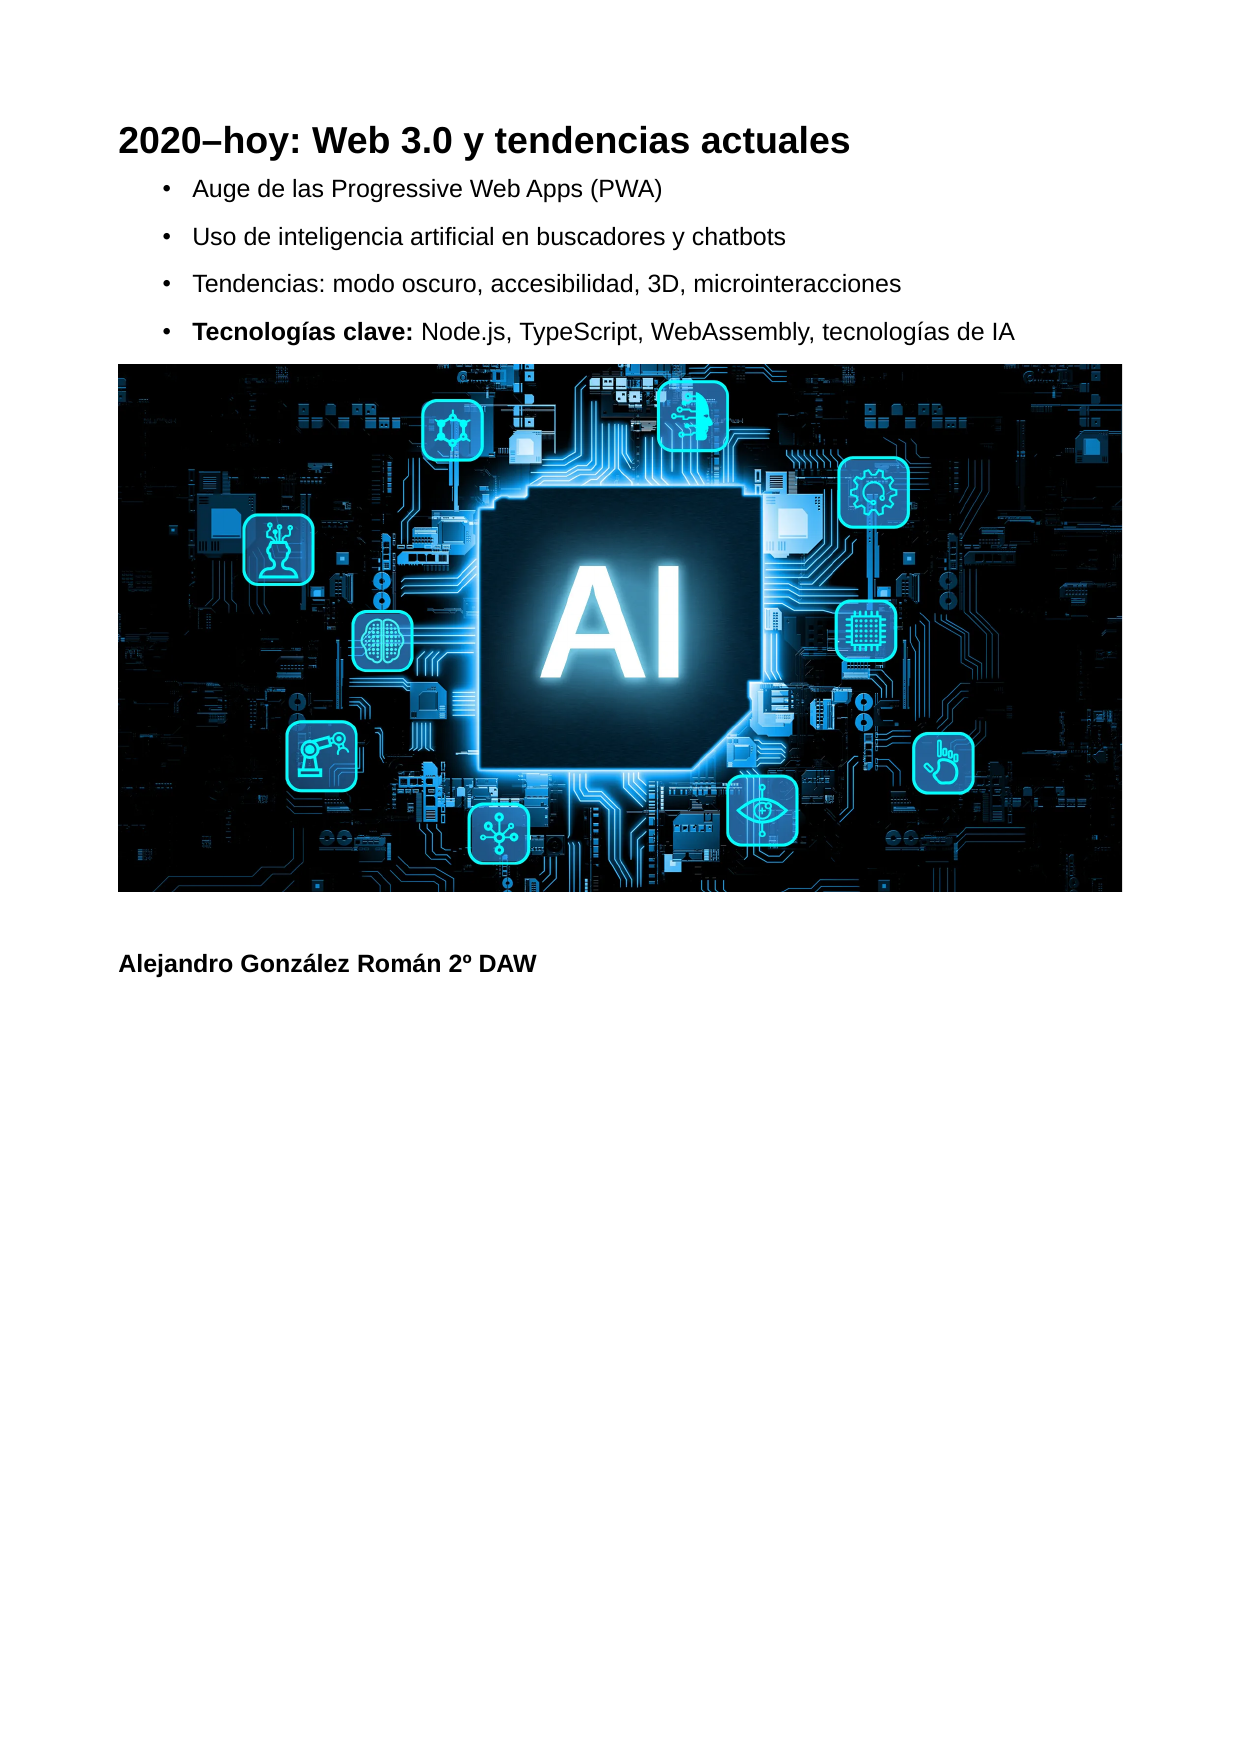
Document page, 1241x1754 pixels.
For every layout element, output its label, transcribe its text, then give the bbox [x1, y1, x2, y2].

list Tecnologías clave: Node.js, TypeScript, WebAssembly, tecnologías de IA [162, 317, 1122, 346]
picture [118, 364, 1123, 892]
list Auge de las Progressive Web Apps (PWA) [162, 174, 1122, 203]
list Tendencias: modo oscuro, accesibilidad, 3D, microinteracciones [162, 269, 1122, 298]
subtitle 2020–hoy: Web 3.0 y tendencias actuales [118, 118, 1122, 161]
list Uso de inteligencia artificial en buscadores y chatbots [162, 221, 1122, 250]
text Alejandro González Román 2º DAW [118, 949, 1122, 978]
